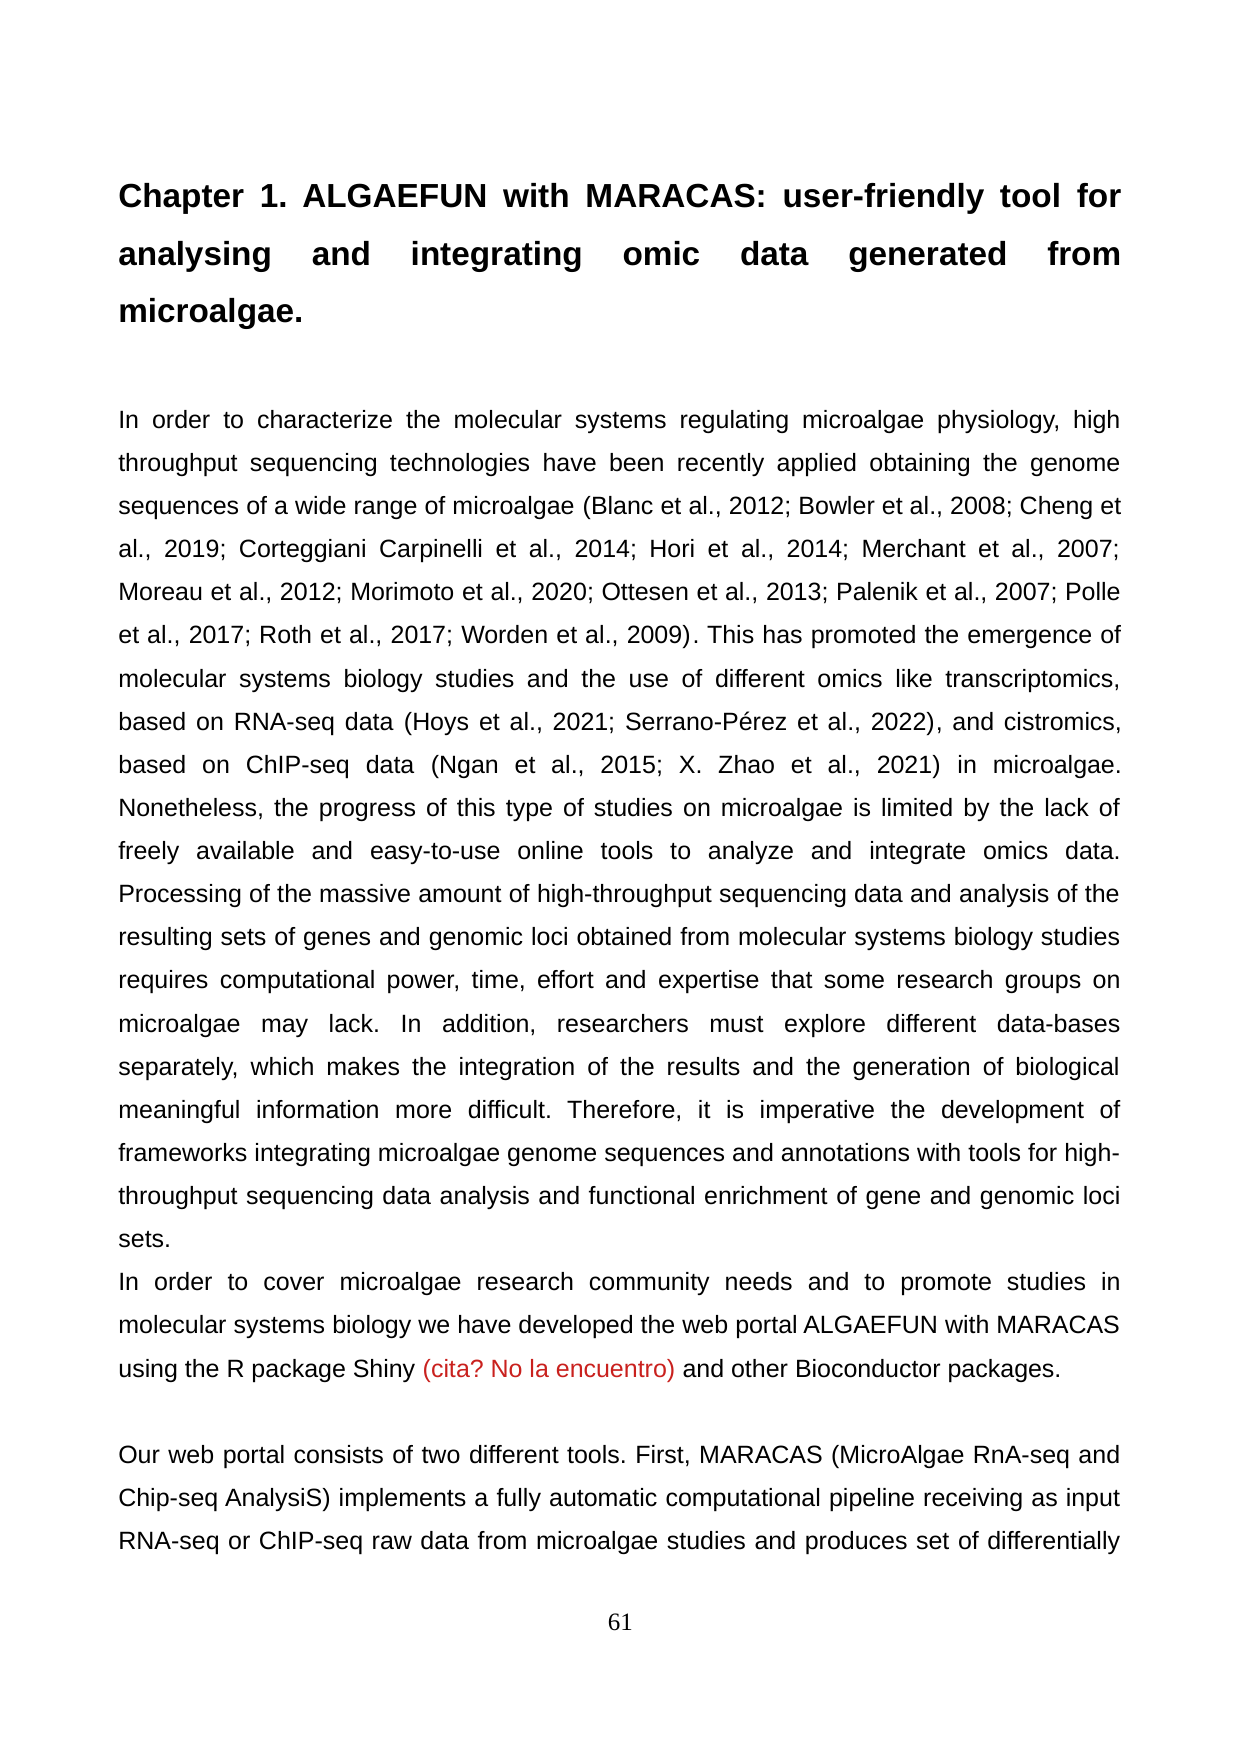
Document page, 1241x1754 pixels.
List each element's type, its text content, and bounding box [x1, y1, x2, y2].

subtitle Chapter 1. ALGAEFUN with MARACAS: user-friendly tool for analysing and integrating omic data generated from microalgae. [118, 176, 1122, 330]
text In order to characterize the molecular systems regulating microalgae physiology, high throughput sequencing technologies have been recently applied obtaining the genome sequences of a wide range of microalgae (Blanc et al., 2012; Bowler et al., 2008; Cheng et al., 2019; Corteggiani Carpinelli et al., 2014; Hori et al., 2014; Merchant et al., 2007; Moreau et al., 2012; Morimoto et al., 2020; Ottesen et al., 2013; Palenik et al., 2007; Polle et al., 2017; Roth et al., 2017; Worden et al., 2009)⁠. This has promoted the emergence of molecular systems biology studies and the use of different omics like transcriptomics, based on RNA-seq data (Hoys et al., 2021; Serrano-Pérez et al., 2022)⁠, and cistromics, based on ChIP-seq data (Ngan et al., 2015; X. Zhao et al., 2021)⁠ in microalgae. Nonetheless, the progress of this type of studies on microalgae is limited by the lack of freely available and easy-to-use online tools to analyze and integrate omics data. Processing of the massive amount of high-throughput sequencing data and analysis of the resulting sets of genes and genomic loci obtained from molecular systems biology studies requires computational power, time, effort and expertise that some research groups on microalgae may lack. In addition, researchers must explore different data-bases separately, which makes the integration of the results and the generation of biological meaningful information more difficult. Therefore, it is imperative the development of frameworks integrating microalgae genome sequences and annotations with tools for high-throughput sequencing data analysis and functional enrichment of gene and genomic loci sets. [118, 405, 1122, 1253]
text Our web portal consists of two different tools. First, MARACAS (MicroAlgae RnA-seq and Chip-seq AnalysiS) implements a fully automatic computational pipeline receiving as input RNA-seq or ChIP-seq raw data from microalgae studies and produces set of differentially [118, 1440, 1122, 1555]
text In order to cover microalgae research community needs and to promote studies in molecular systems biology we have developed the web portal ALGAEFUN with MARACAS using the R package Shiny (cita? No la encuentro) and other Bioconductor packages. [118, 1267, 1122, 1382]
